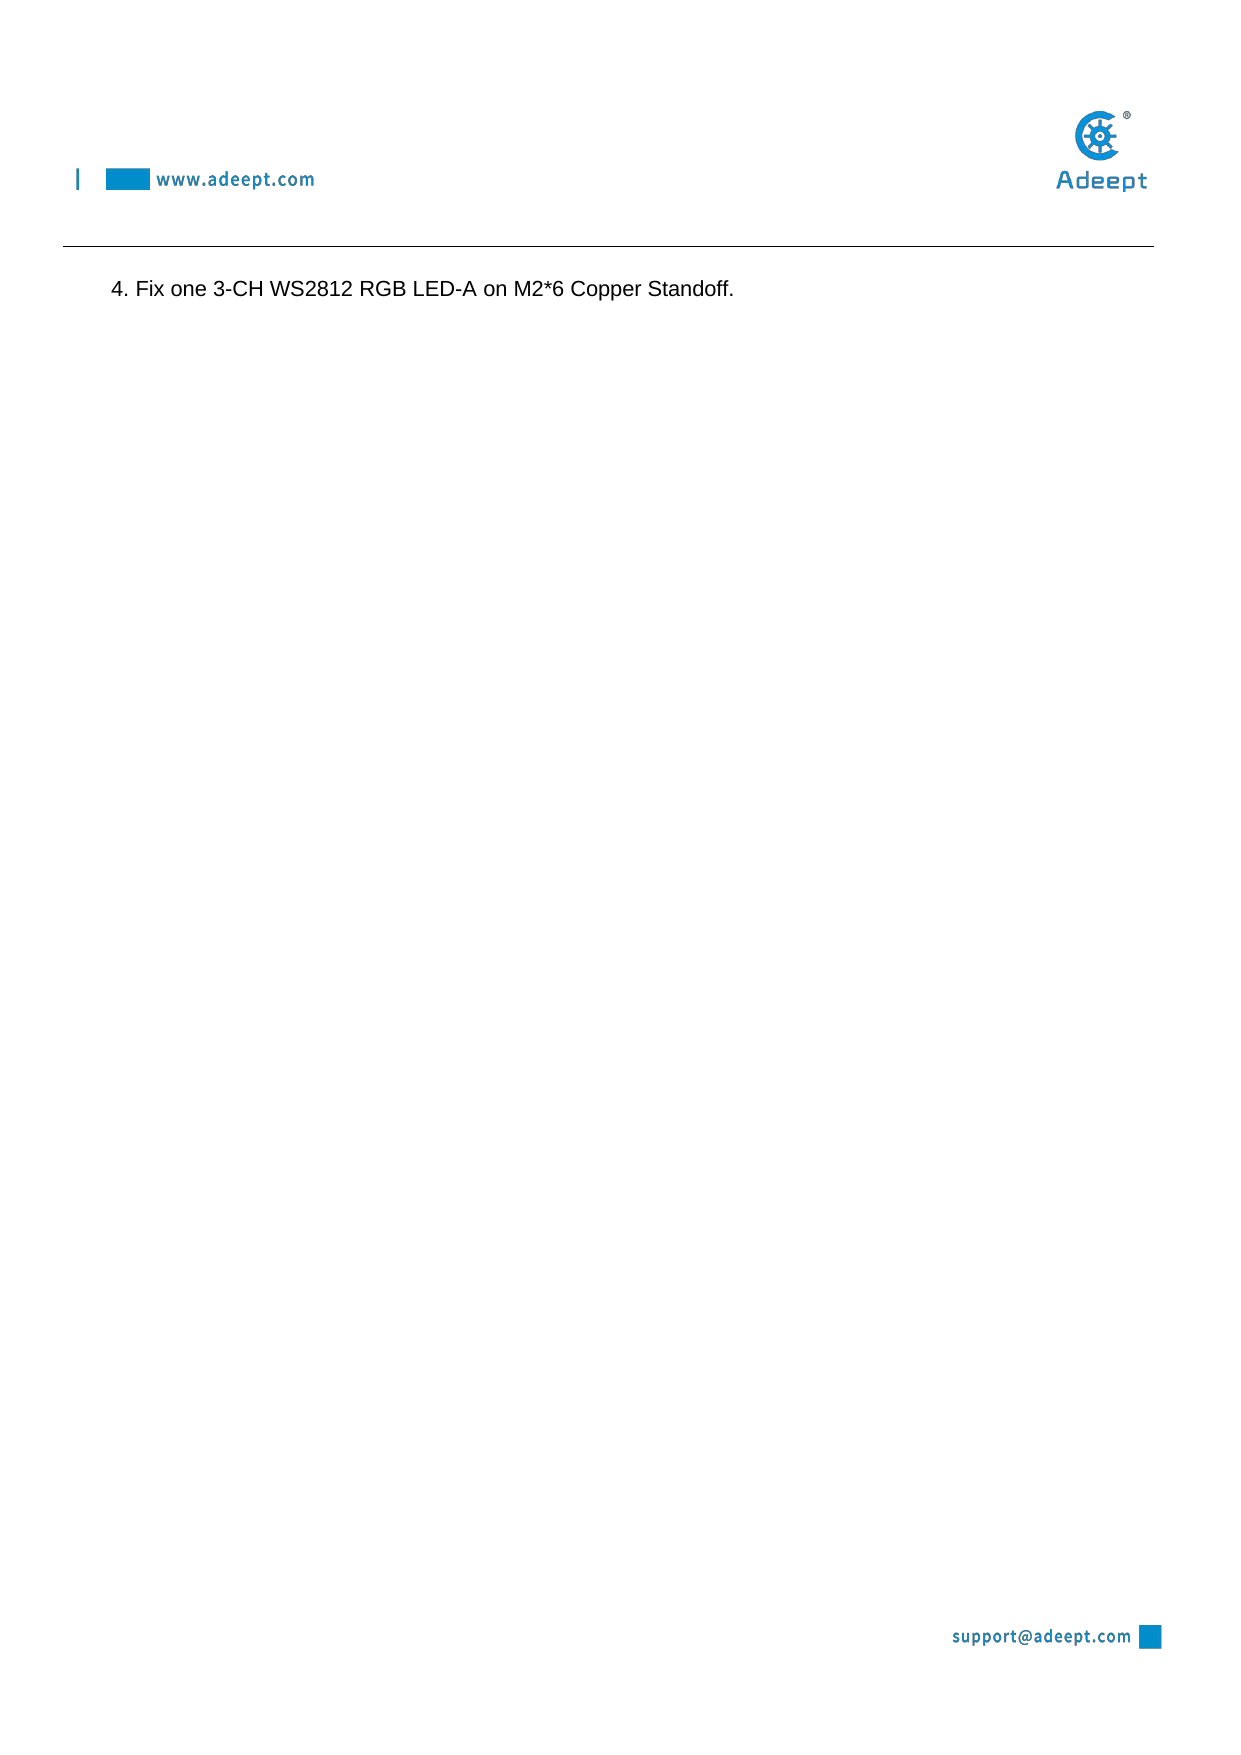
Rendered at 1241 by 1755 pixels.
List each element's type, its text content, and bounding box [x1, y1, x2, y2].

list Fix one 3-CH WS2812 RGB LED-A on M2*6 Copper Standoff. [111, 276, 1178, 301]
